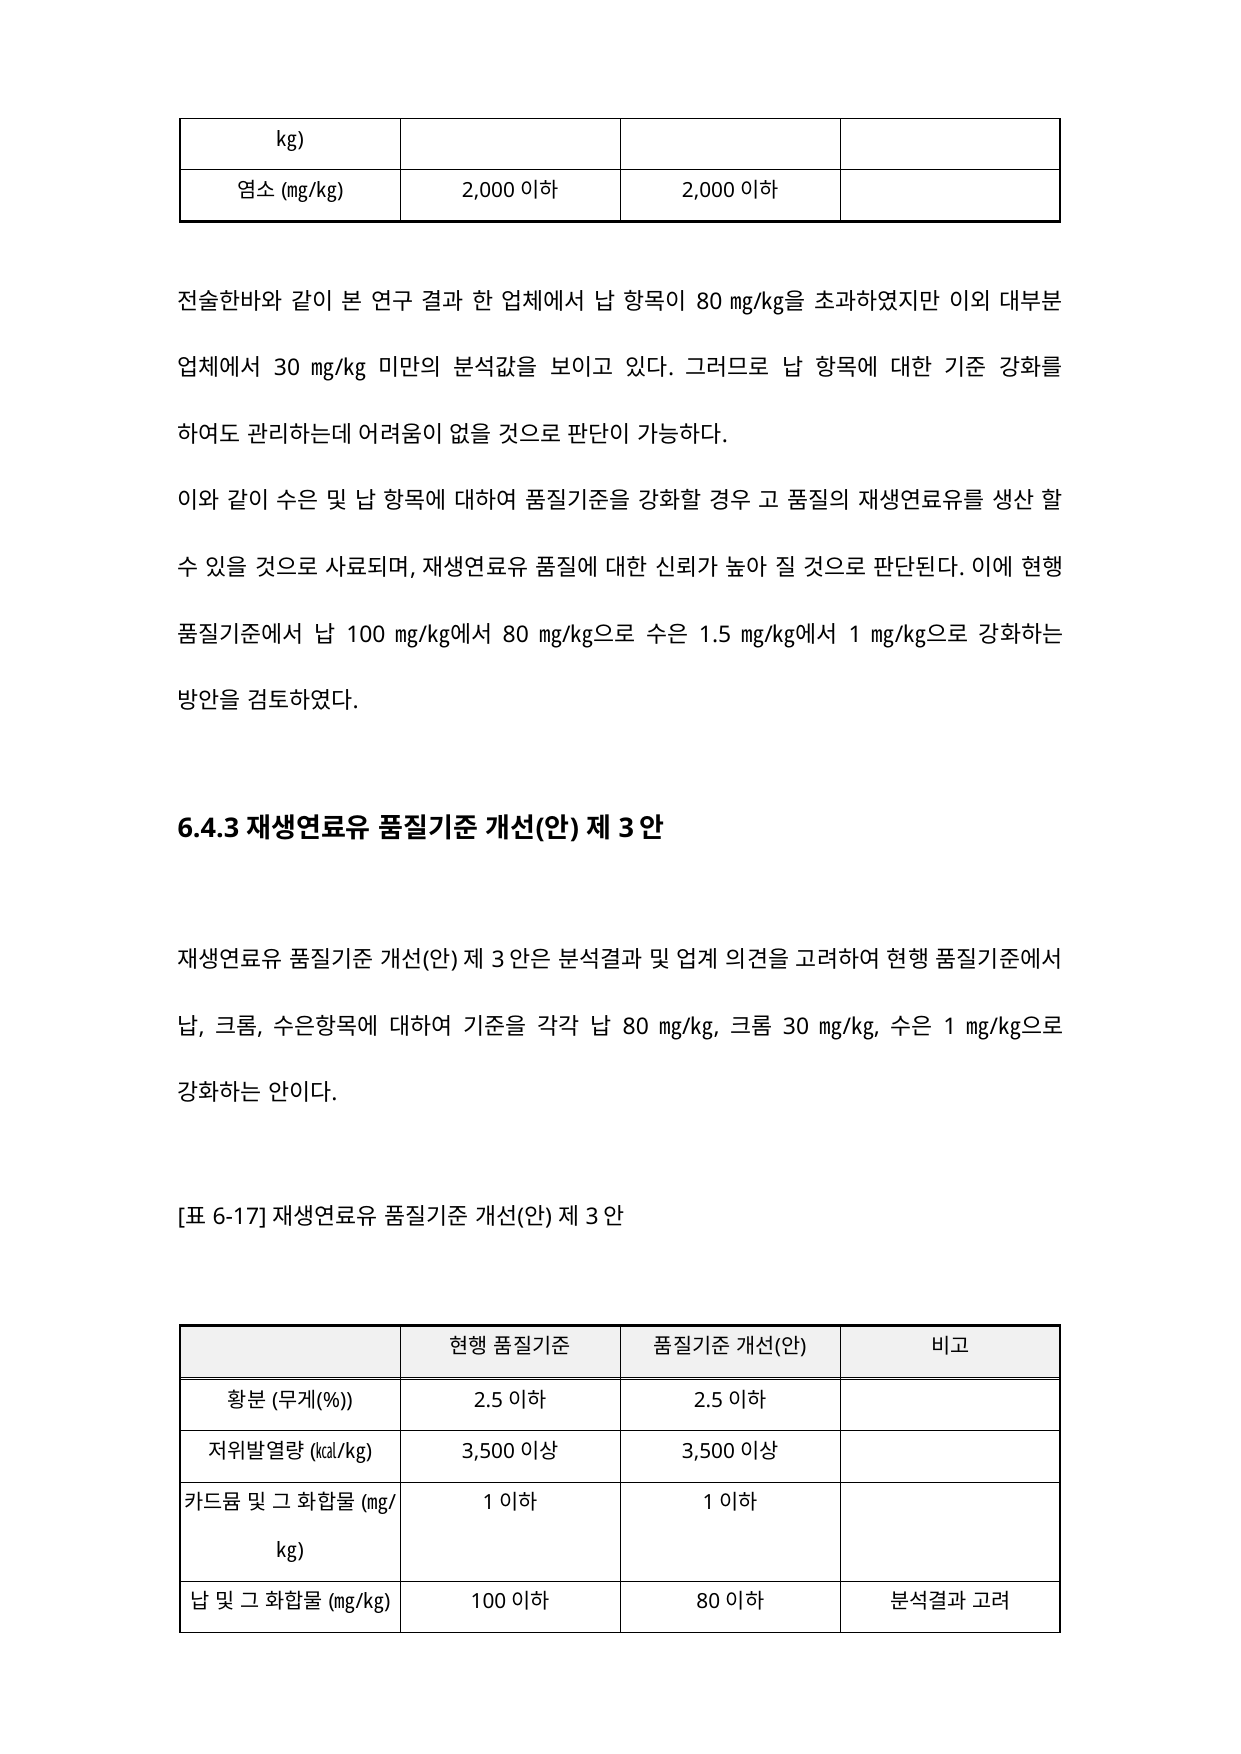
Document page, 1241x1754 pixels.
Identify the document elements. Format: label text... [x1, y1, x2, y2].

table_cell ㎏) [181, 119, 400, 169]
table_cell 저위발열량 (㎉/㎏) [181, 1431, 400, 1481]
table_cell [841, 1483, 1059, 1581]
table_cell [841, 119, 1059, 169]
table_cell [621, 119, 840, 169]
table_cell [841, 1380, 1059, 1430]
table_cell 2,000 이하 [621, 170, 840, 220]
table_cell 3,500 이상 [621, 1431, 840, 1481]
text [표 6-17] 재생연료유 품질기준 개선(안) 제 3안 [177, 1198, 1063, 1231]
table_header 현행 품질기준 [401, 1327, 620, 1377]
table_header [181, 1327, 400, 1377]
text 6.4.3 재생연료유 품질기준 개선(안) 제 3안 [177, 806, 1063, 845]
table_cell 1 이하 [621, 1483, 840, 1581]
table_cell [401, 119, 620, 169]
text 이와 같이 수은 및 납 항목에 대하여 품질기준을 강화할 경우 고 품질의 재생연료유를 생산 할 수 있을 것으로 사료되며, 재생연료유 품질에 대한 신뢰가 높아 질 것으로 판단된다. 이에 현행 품질기준에서 납 100 ㎎/㎏에서 80 ㎎/㎏으로 수은 1.5 ㎎/㎏에서 1 ㎎/㎏으로 강화하는 방안을 검토하였다. [177, 482, 1063, 715]
table_cell 80 이하 [621, 1582, 840, 1632]
table_header 품질기준 개선(안) [621, 1327, 840, 1377]
table_cell 1 이하 [401, 1483, 620, 1581]
table_cell [841, 170, 1059, 220]
table_cell 카드뮴 및 그 화합물 (㎎/㎏) [181, 1483, 400, 1581]
table_cell 2.5 이하 [401, 1380, 620, 1430]
table_cell [841, 1431, 1059, 1481]
text 전술한바와 같이 본 연구 결과 한 업체에서 납 항목이 80 ㎎/㎏을 초과하였지만 이외 대부분 업체에서 30 ㎎/㎏ 미만의 분석값을 보이고 있다. 그러므로 납 항목에 대한 기준 강화를 하여도 관리하는데 어려움이 없을 것으로 판단이 가능하다. [177, 283, 1063, 449]
table_cell 2.5 이하 [621, 1380, 840, 1430]
table_cell 염소 (㎎/㎏) [181, 170, 400, 220]
table_cell 분석결과 고려 [841, 1582, 1059, 1632]
table_cell 100 이하 [401, 1582, 620, 1632]
table_cell 3,500 이상 [401, 1431, 620, 1481]
table_cell 2,000 이하 [401, 170, 620, 220]
table_cell 납 및 그 화합물 (㎎/㎏) [181, 1582, 400, 1632]
text 재생연료유 품질기준 개선(안) 제 3안은 분석결과 및 업계 의견을 고려하여 현행 품질기준에서 납, 크롬, 수은항목에 대하여 기준을 각각 납 80 ㎎/㎏, 크롬 30 ㎎/㎏, 수은 1 ㎎/㎏으로 강화하는 안이다. [177, 941, 1063, 1108]
table_header 비고 [841, 1327, 1059, 1377]
table_cell 황분 (무게(%)) [181, 1380, 400, 1430]
